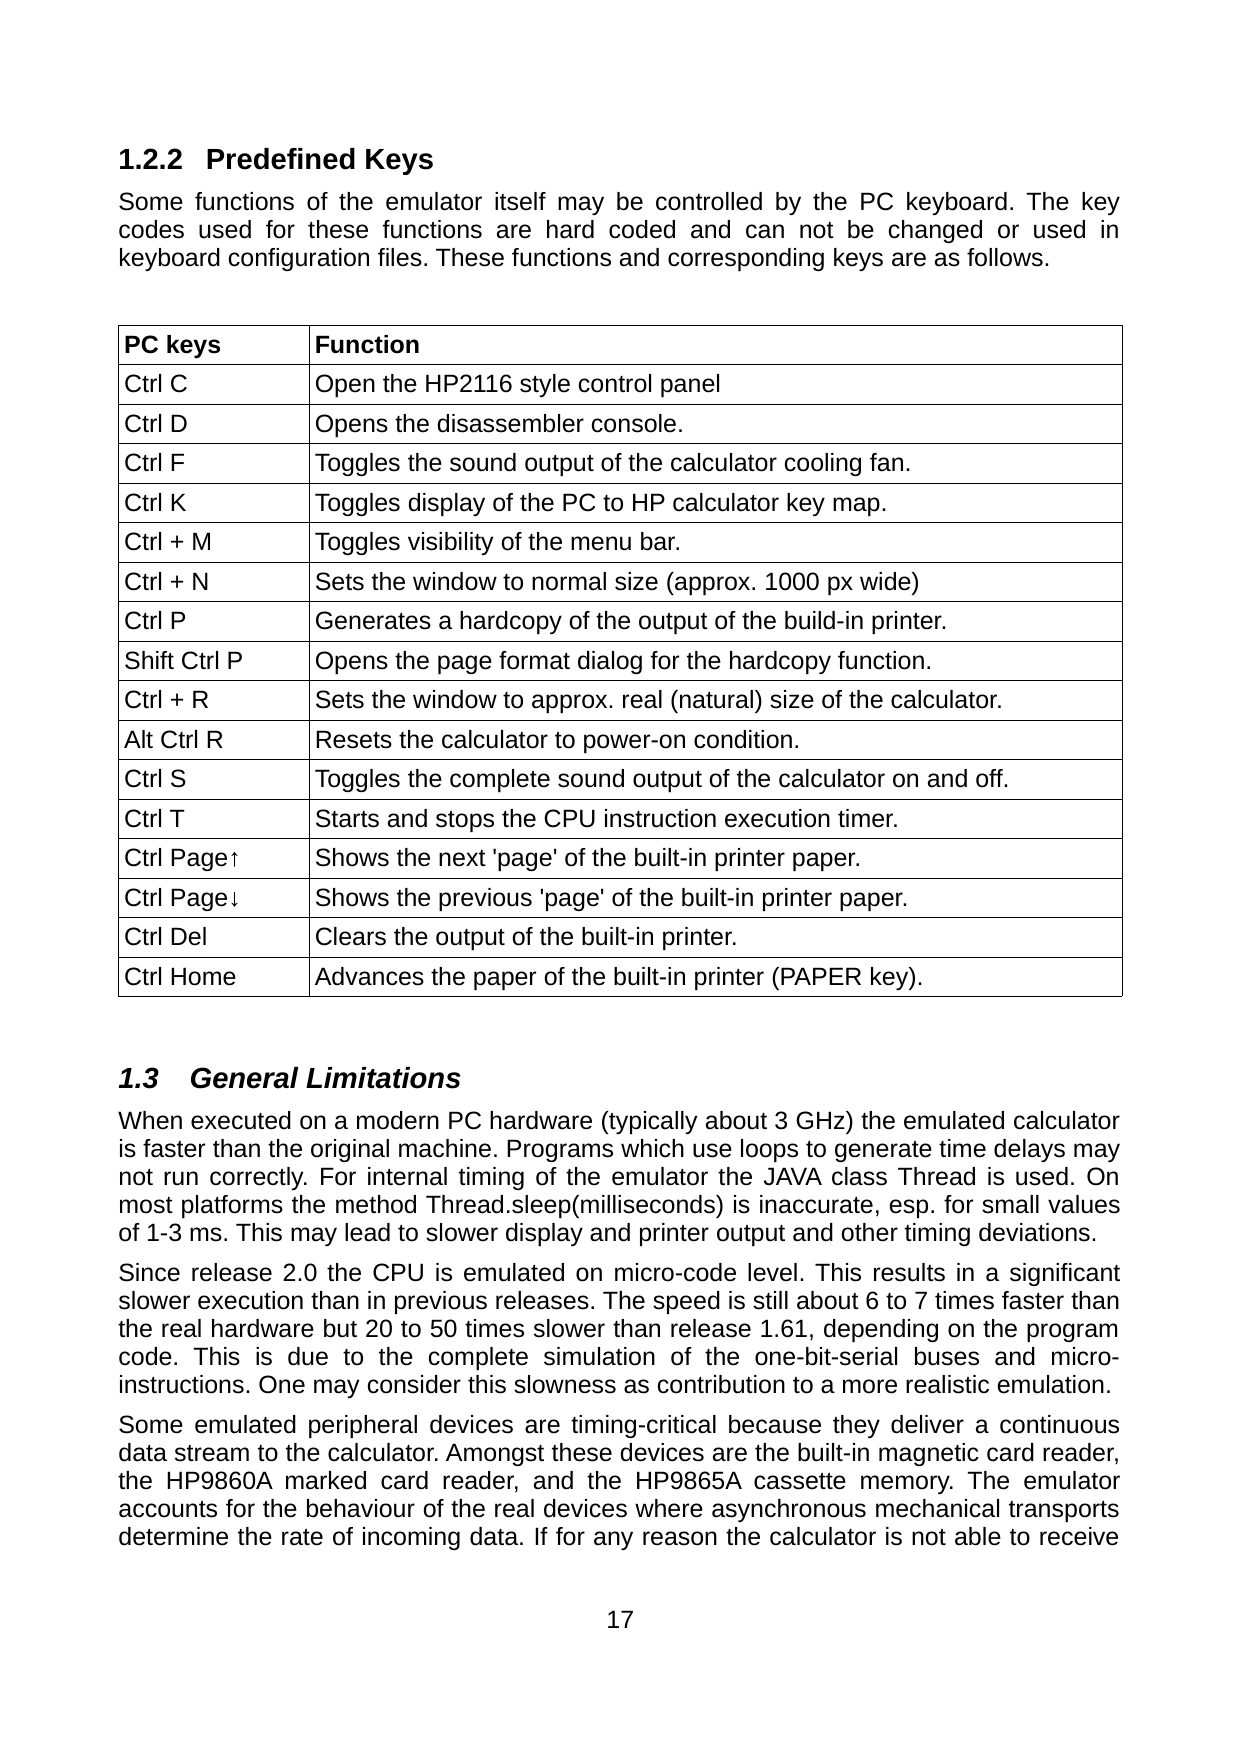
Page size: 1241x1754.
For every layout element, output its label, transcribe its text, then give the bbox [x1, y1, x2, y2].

text Some emulated peripheral devices are timing-critical because they deliver a continuous data stream to the calculator. Amongst these devices are the built-in magnetic card reader, the HP9860A marked card reader, and the HP9865A cassette memory. The emulator accounts for the behaviour of the real devices where asynchronous mechanical transports determine the rate of incoming data. If for any reason the calculator is not able to receive [118, 1411, 1122, 1550]
table_cell Ctrl Page↑ [119, 839, 309, 878]
table_cell Alt Ctrl R [119, 721, 309, 759]
table_header Function [310, 326, 1122, 364]
table_cell Ctrl Del [119, 918, 309, 957]
table_cell Toggles the sound output of the calculator cooling fan. [310, 444, 1122, 483]
table_cell Opens the page format dialog for the hardcopy function. [310, 642, 1122, 680]
table_cell Toggles display of the PC to HP calculator key map. [310, 484, 1122, 522]
table_cell Ctrl S [119, 760, 309, 799]
table_cell Open the HP2116 style control panel [310, 365, 1122, 404]
table_cell Sets the window to approx. real (natural) size of the calculator. [310, 681, 1122, 720]
text Since release 2.0 the CPU is emulated on micro-code level. This results in a significant slower execution than in previous releases. The speed is still about 6 to 7 times faster than the real hardware but 20 to 50 times slower than release 1.61, depending on the program code. This is due to the complete simulation of the one-bit-serial buses and micro-instructions. One may consider this slowness as contribution to a more realistic emulation. [118, 1259, 1122, 1398]
table_cell Toggles the complete sound output of the calculator on and off. [310, 760, 1122, 799]
table_cell Shift Ctrl P [119, 642, 309, 680]
table_cell Ctrl Page↓ [119, 879, 309, 917]
table_cell Ctrl + R [119, 681, 309, 720]
table_cell Ctrl D [119, 405, 309, 443]
table_cell Shows the previous 'page' of the built-in printer paper. [310, 879, 1122, 917]
table_cell Advances the paper of the built-in printer (PAPER key). [310, 958, 1122, 996]
text Some functions of the emulator itself may be controlled by the PC keyboard. The key codes used for these functions are hard coded and can not be changed or used in keyboard configuration files. These functions and corresponding keys are as follows. [118, 188, 1122, 272]
table_cell Clears the output of the built-in printer. [310, 918, 1122, 957]
table_cell Ctrl + M [119, 523, 309, 562]
subtitle Predefined Keys [118, 143, 1122, 176]
table_cell Starts and stops the CPU instruction execution timer. [310, 800, 1122, 838]
table_cell Ctrl T [119, 800, 309, 838]
table_cell Ctrl P [119, 602, 309, 641]
table_cell Shows the next 'page' of the built-in printer paper. [310, 839, 1122, 878]
table_cell Ctrl C [119, 365, 309, 404]
text When executed on a modern PC hardware (typically about 3 GHz) the emulated calculator is faster than the original machine. Programs which use loops to generate time delays may not run correctly. For internal timing of the emulator the JAVA class Thread is used. On most platforms the method Thread.sleep(milliseconds) is inaccurate, esp. for small values of 1-3 ms. This may lead to slower display and printer output and other timing deviations. [118, 1107, 1122, 1246]
table_cell Ctrl F [119, 444, 309, 483]
table_header PC keys [119, 326, 309, 364]
table_cell Generates a hardcopy of the output of the build-in printer. [310, 602, 1122, 641]
table_cell Sets the window to normal size (approx. 1000 px wide) [310, 563, 1122, 601]
table_cell Toggles visibility of the menu bar. [310, 523, 1122, 562]
subtitle General Limitations [118, 1062, 1122, 1094]
table_cell Ctrl K [119, 484, 309, 522]
table_cell Resets the calculator to power-on condition. [310, 721, 1122, 759]
table_cell Ctrl + N [119, 563, 309, 601]
table_cell Opens the disassembler console. [310, 405, 1122, 443]
table_cell Ctrl Home [119, 958, 309, 996]
